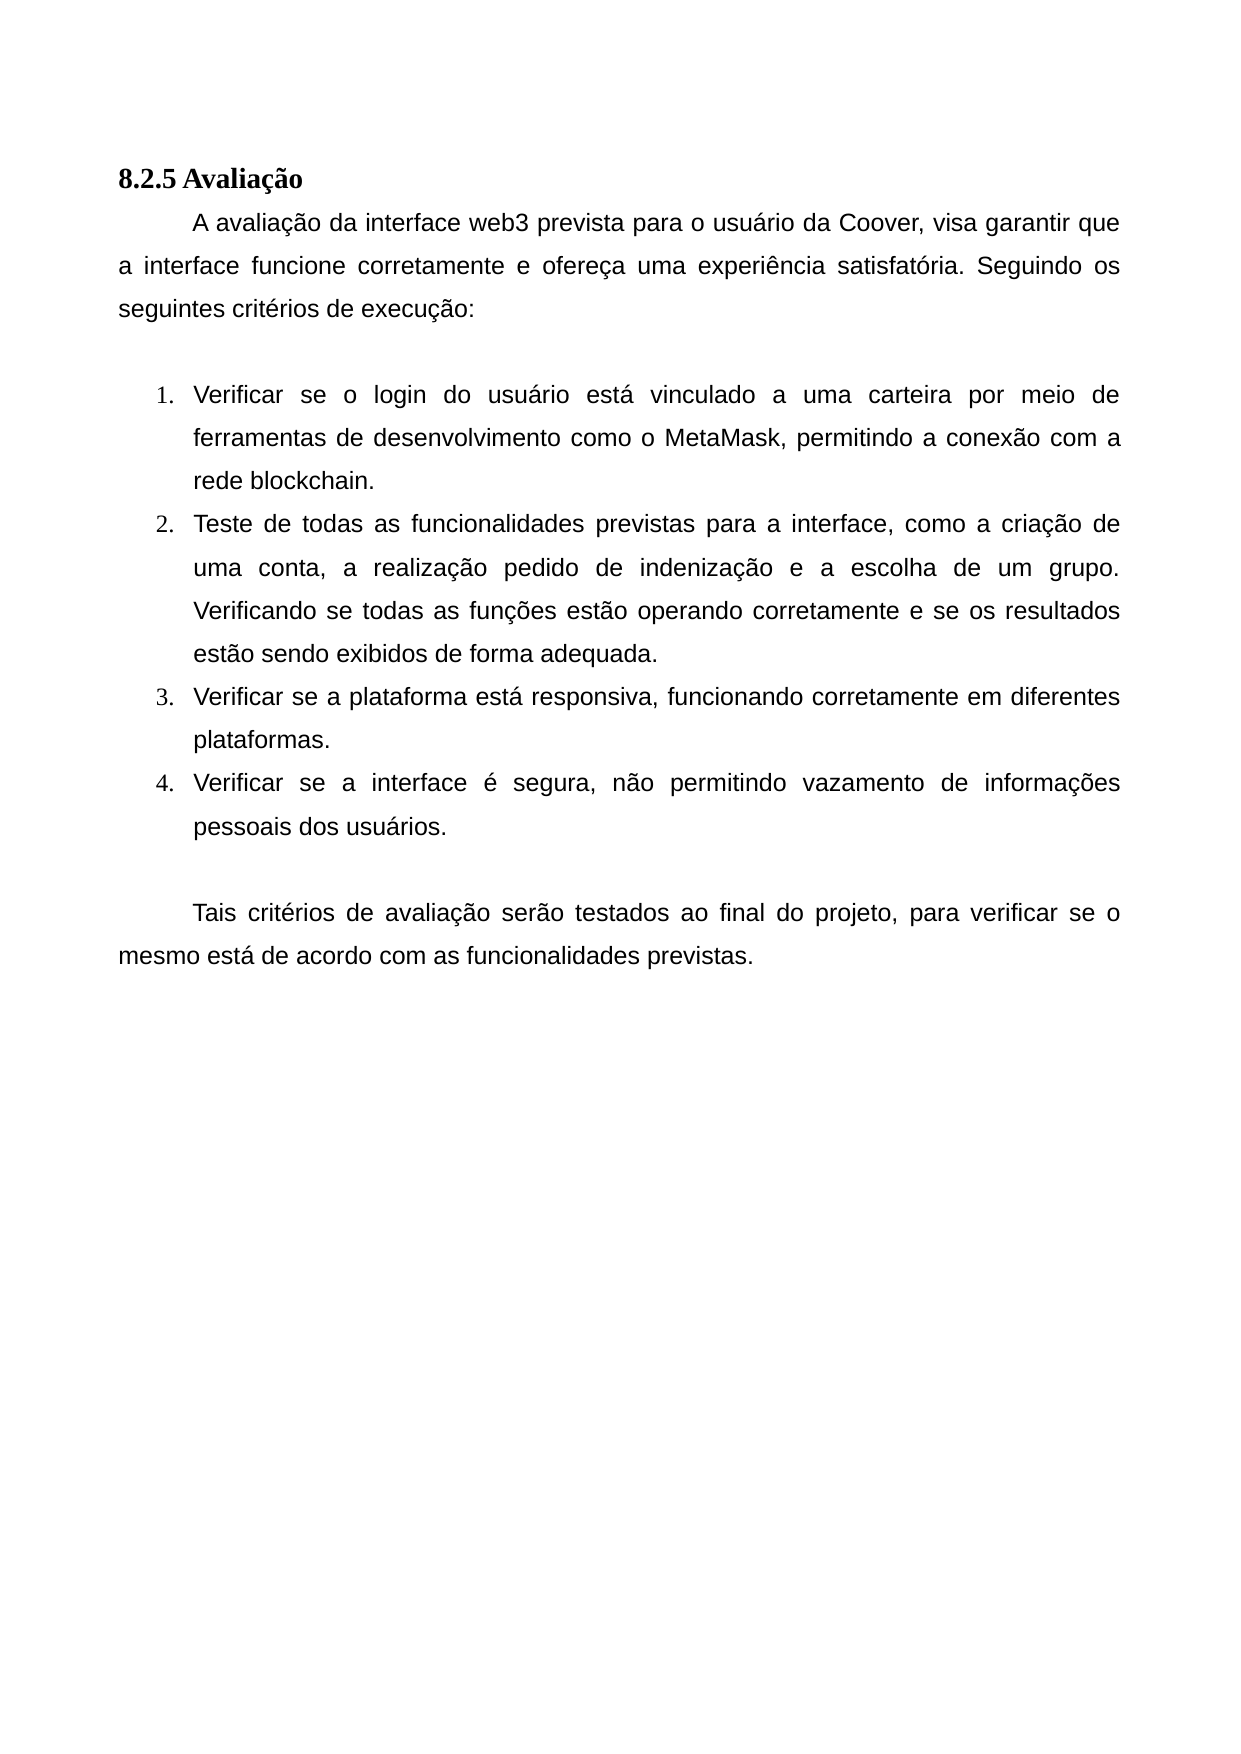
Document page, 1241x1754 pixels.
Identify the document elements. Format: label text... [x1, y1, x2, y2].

text Tais critérios de avaliação serão testados ao final do projeto, para verificar se o mesmo está de acordo com as funcionalidades previstas. [118, 898, 1122, 970]
list Verificar se a plataforma está responsiva, funcionando corretamente em diferentes plataformas. [156, 682, 1122, 754]
list Verificar se o login do usuário está vinculado a uma carteira por meio de ferramentas de desenvolvimento como o MetaMask, permitindo a conexão com a rede blockchain. [156, 380, 1122, 495]
list Verificar se a interface é segura, não permitindo vazamento de informações pessoais dos usuários. [156, 768, 1122, 840]
subtitle 8.2.5 Avaliação [118, 161, 1122, 195]
text A avaliação da interface web3 prevista para o usuário da Coover, visa garantir que a interface funcione corretamente e ofereça uma experiência satisfatória. Seguindo os seguintes critérios de execução: [118, 207, 1122, 322]
list Teste de todas as funcionalidades previstas para a interface, como a criação de uma conta, a realização pedido de indenização e a escolha de um grupo. Verificando se todas as funções estão operando corretamente e se os resultados estão sendo exibidos de forma adequada. [156, 509, 1122, 668]
